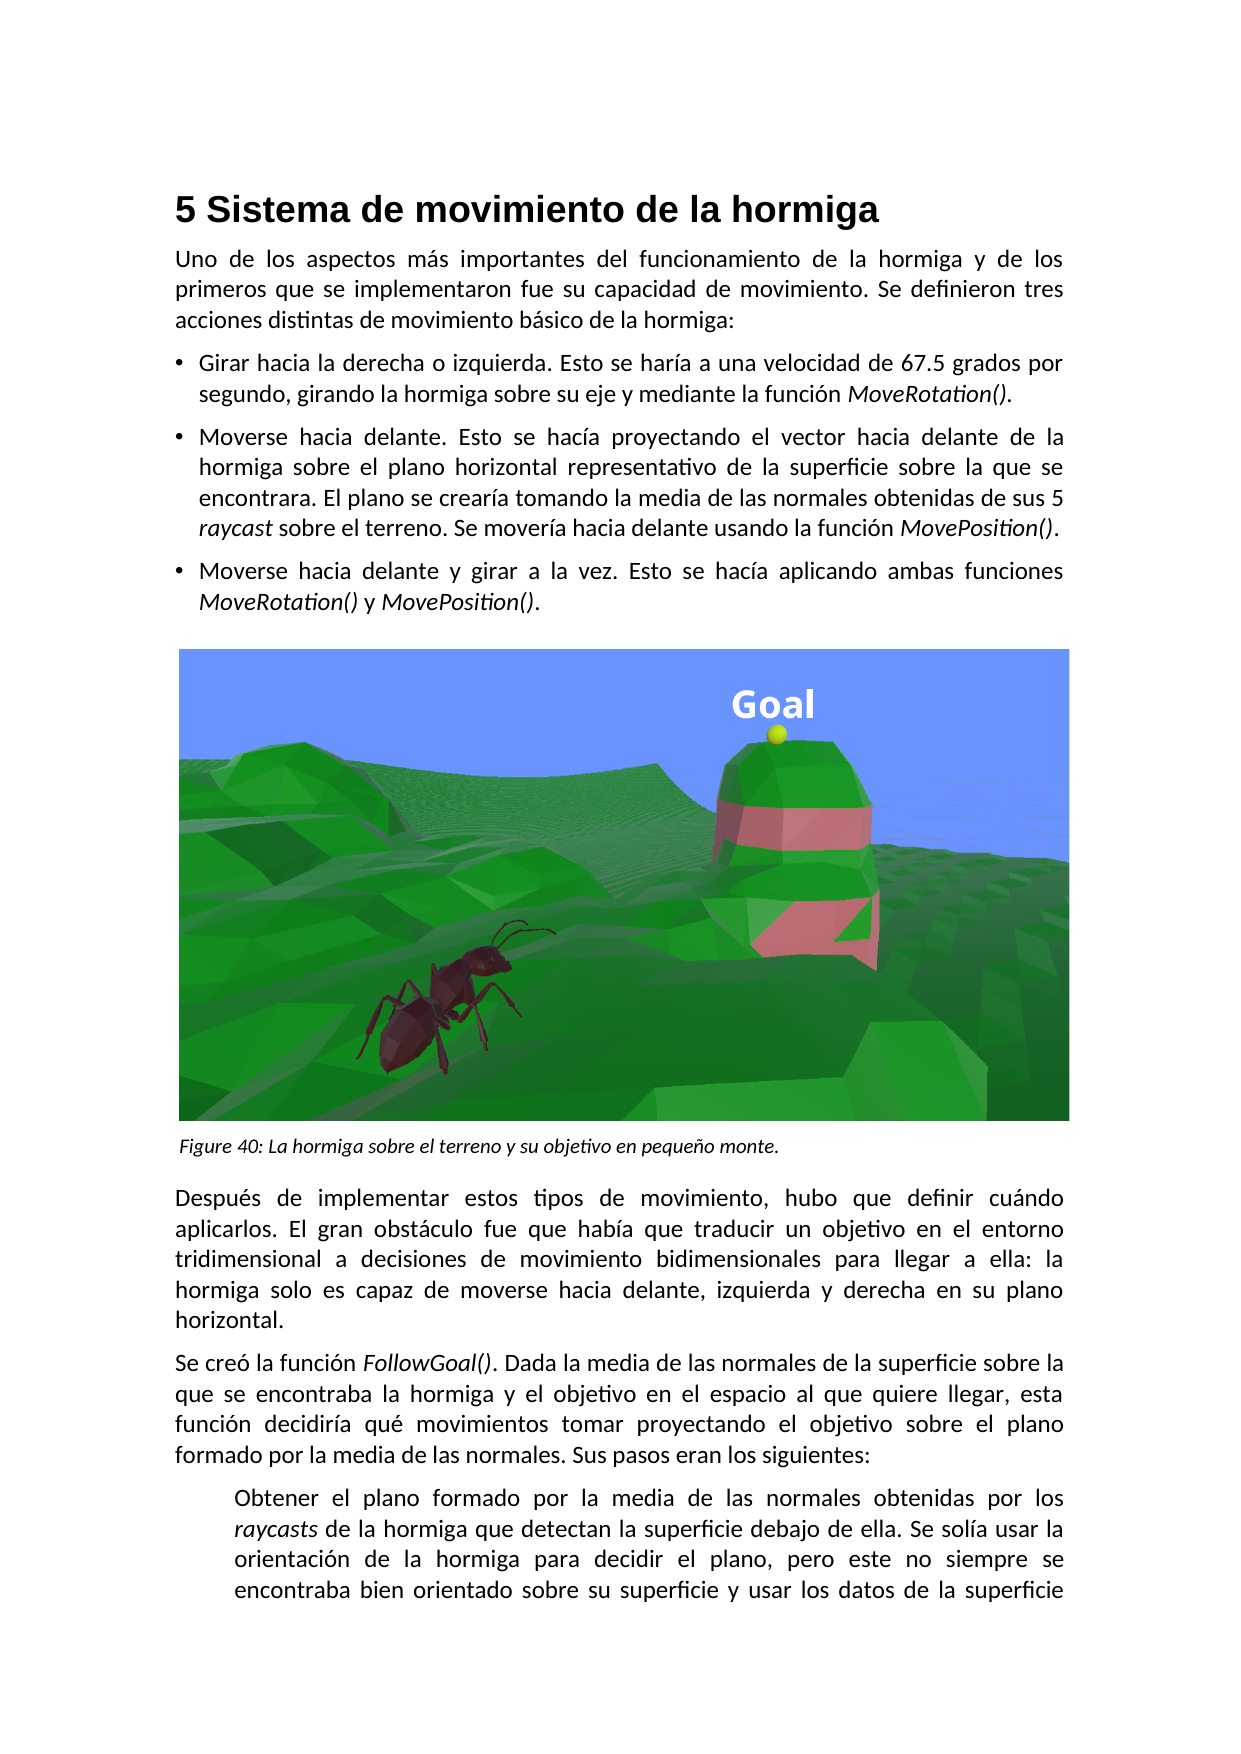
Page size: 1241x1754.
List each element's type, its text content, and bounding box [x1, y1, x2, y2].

list Figure 40: La hormiga sobre el terreno y su objetivo en pequeño monte. [179, 1121, 1069, 1158]
list Moverse hacia delante y girar a la vez. Esto se hacía aplicando ambas funciones MoveRotation() y MovePosition(). [175, 555, 1065, 616]
list Girar hacia la derecha o izquierda. Esto se haría a una velocidad de 67.5 grados por segundo, girando la hormiga sobre su eje y mediante la función MoveRotation(). [175, 347, 1065, 408]
text Se creó la función FollowGoal(). Dada la media de las normales de la superficie sobre la que se encontraba la hormiga y el objetivo en el espacio al que quiere llegar, esta función decidiría qué movimientos tomar proyectando el objetivo sobre el plano formado por la media de las normales. Sus pasos eran los siguientes: [175, 1348, 1065, 1470]
list Moverse hacia delante. Esto se hacía proyectando el vector hacia delante de la hormiga sobre el plano horizontal representativo de la superficie sobre la que se encontrara. El plano se crearía tomando la media de las normales obtenidas de sus 5 raycast sobre el terreno. Se movería hacia delante usando la función MovePosition(). [175, 421, 1065, 543]
picture [179, 649, 1070, 1121]
subtitle Sistema de movimiento de la hormiga [175, 187, 1065, 231]
text Uno de los aspectos más importantes del funcionamiento de la hormiga y de los primeros que se implementaron fue su capacidad de movimiento. Se definieron tres acciones distintas de movimiento básico de la hormiga: [175, 243, 1065, 335]
list Obtener el plano formado por la media de las normales obtenidas por los raycasts de la hormiga que detectan la superficie debajo de ella. Se solía usar la orientación de la hormiga para decidir el plano, pero este no siempre se encontraba bien orientado sobre su superficie y usar los datos de la superficie [204, 1482, 1065, 1604]
text Después de implementar estos tipos de movimiento, hubo que definir cuándo aplicarlos. El gran obstáculo fue que había que traducir un objetivo en el entorno tridimensional a decisiones de movimiento bidimensionales para llegar a ella: la hormiga solo es capaz de moverse hacia delante, izquierda y derecha en su plano horizontal. [175, 629, 1065, 1335]
list [179, 637, 1069, 649]
